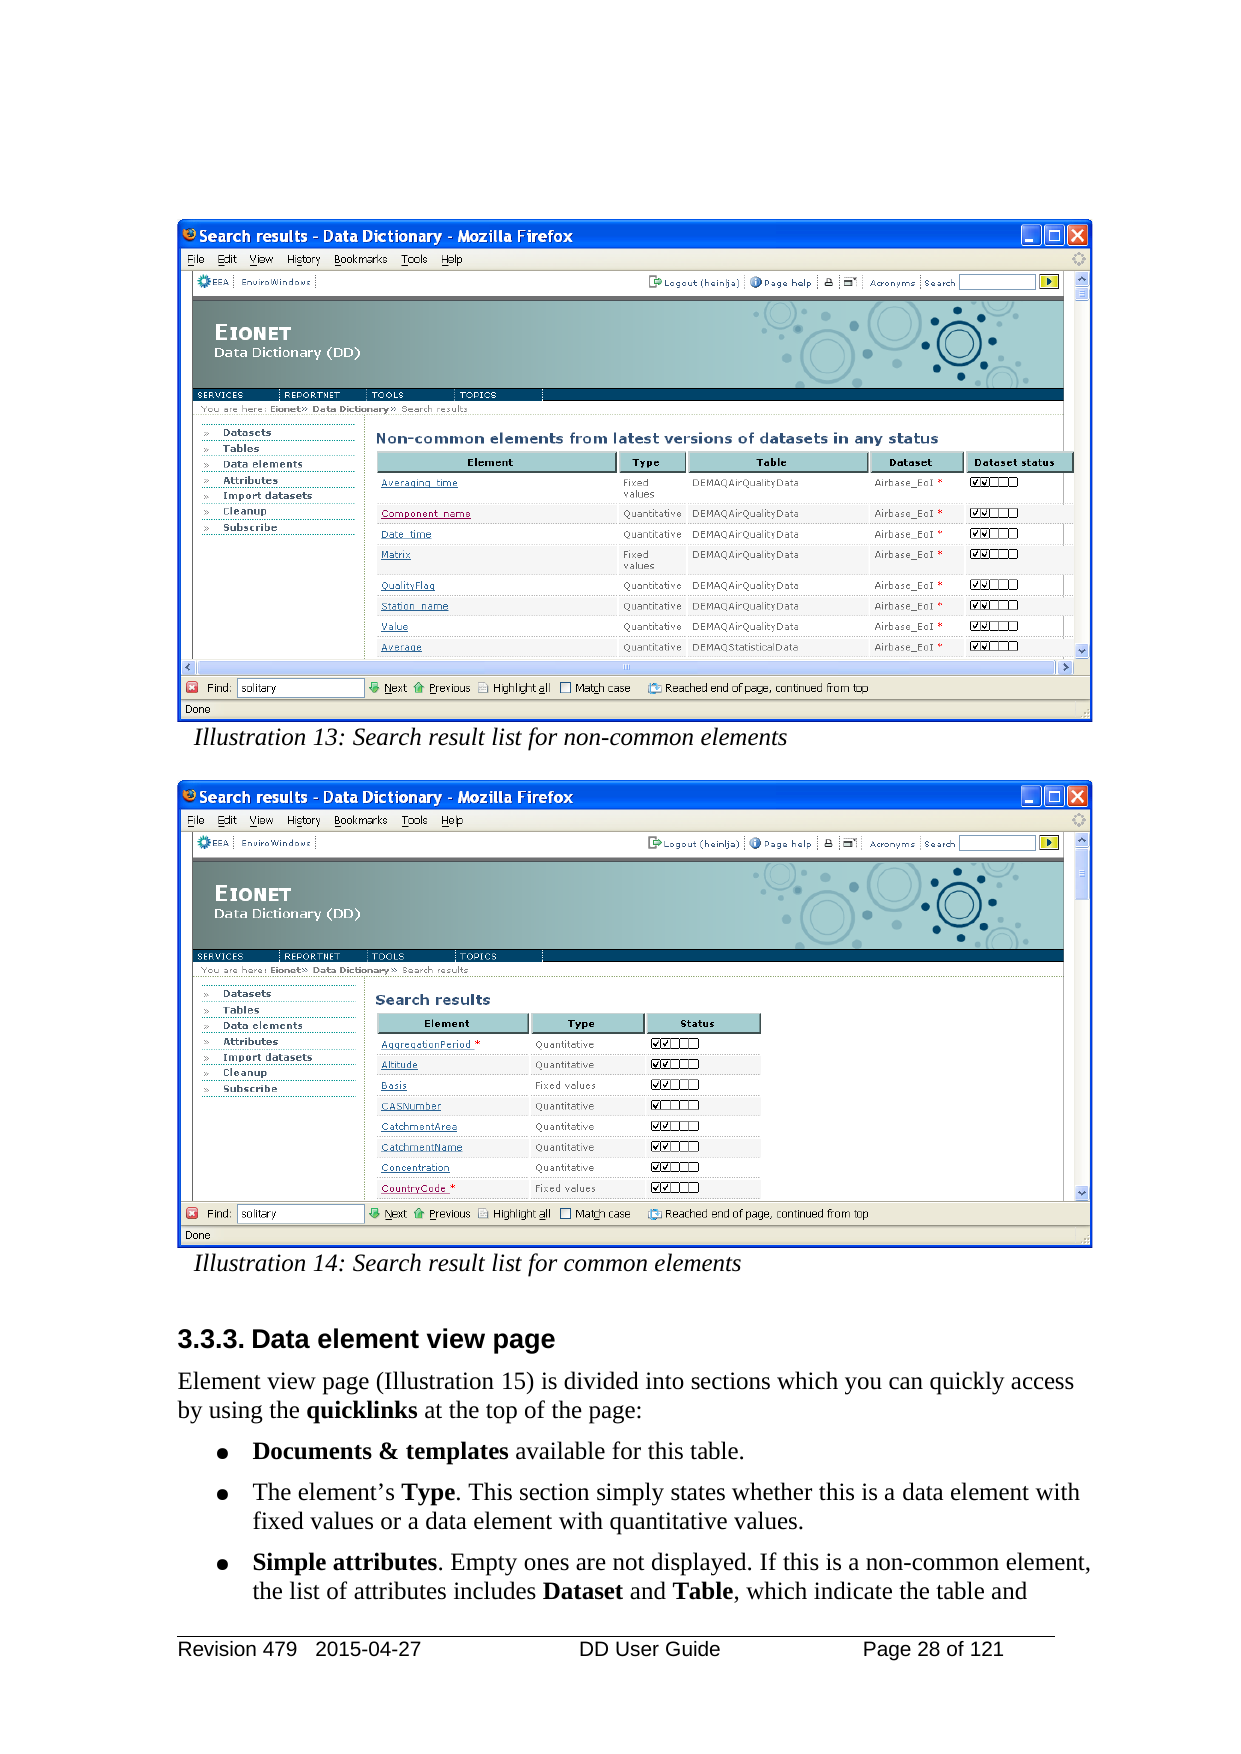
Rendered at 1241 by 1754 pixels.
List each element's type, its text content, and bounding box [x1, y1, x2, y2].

text Element view page (Illustration 15) is divided into sections which you can quickly access by using the quicklinks at the top of the page: [177, 1366, 1092, 1424]
subtitle Data element view page [177, 1322, 1092, 1353]
text Illustration 14: Search result list for common elements [194, 1248, 1076, 1277]
picture [177, 780, 1093, 1248]
picture [177, 219, 1093, 722]
list The element’s Type. This section simply states whether this is a data element with fixed values or a data element with quantitative values. [215, 1477, 1092, 1535]
list Simple attributes. Empty ones are not displayed. If this is a non-common element, the list of attributes includes Dataset and Table, which indicate the table and [215, 1547, 1092, 1605]
text Illustration 13: Search result list for non-common elements [194, 722, 1076, 751]
list Documents & templates available for this table. [215, 1436, 1092, 1465]
